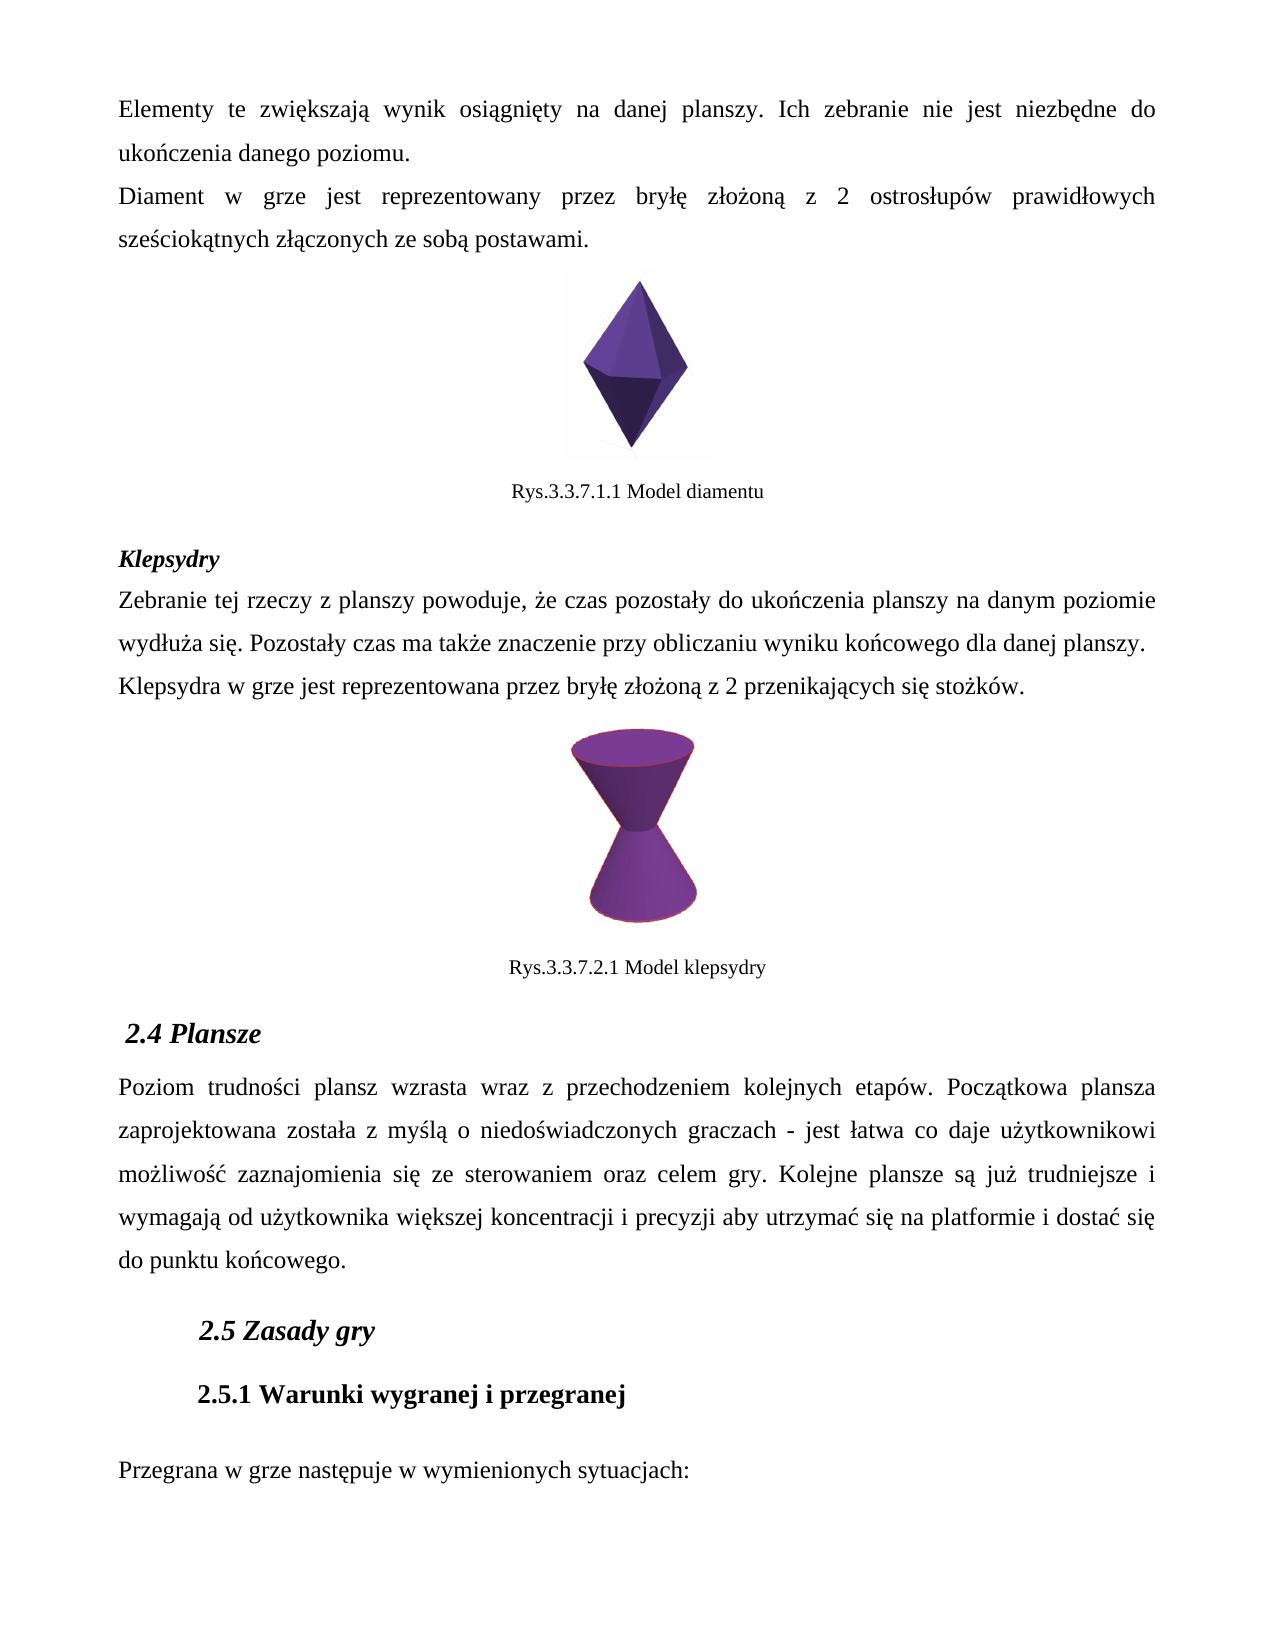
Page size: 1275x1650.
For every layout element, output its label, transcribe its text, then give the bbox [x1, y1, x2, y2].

list Poziom trudności plansz wzrasta wraz z przechodzeniem kolejnych etapów. Początkowa plansza zaprojektowana została z myślą o niedoświadczonych graczach - jest łatwa co daje użytkownikowi możliwość zaznajomienia się ze sterowaniem oraz celem gry. Kolejne plansze są już trudniejsze i wymagają od użytkownika większej koncentracji i precyzji aby utrzymać się na platformie i dostać się do punktu końcowego. [118, 1072, 1157, 1274]
list Elementy te zwiększają wynik osiągnięty na danej planszy. Ich zebranie nie jest niezbędne do ukończenia danego poziomu. [118, 94, 1157, 166]
picture [553, 715, 722, 937]
subtitle Zasady gry [192, 1313, 1157, 1347]
text Rys.3.3.7.2.1 Model klepsydry [118, 955, 1157, 979]
text Przegrana w grze następuje w wymienionych sytuacjach: [118, 1455, 1157, 1484]
list Diament w grze jest reprezentowany przez bryłę złożoną z 2 ostrosłupów prawidłowych sześciokątnych złączonych ze sobą postawami. [118, 181, 1157, 253]
text Rys.3.3.7.1.1 Model diamentu [118, 479, 1157, 503]
list Klepsydra w grze jest reprezentowana przez bryłę złożoną z 2 przenikających się stożków. [118, 671, 1157, 700]
text Klepsydry [118, 544, 1157, 573]
subtitle Warunki wygranej i przegranej [191, 1378, 1157, 1409]
list Zebranie tej rzeczy z planszy powoduje, że czas pozostały do ukończenia planszy na danym poziomie wydłuża się. Pozostały czas ma także znaczenie przy obliczaniu wyniku końcowego dla danej planszy. [118, 585, 1157, 657]
subtitle Plansze [118, 1016, 1157, 1049]
picture [563, 268, 712, 461]
